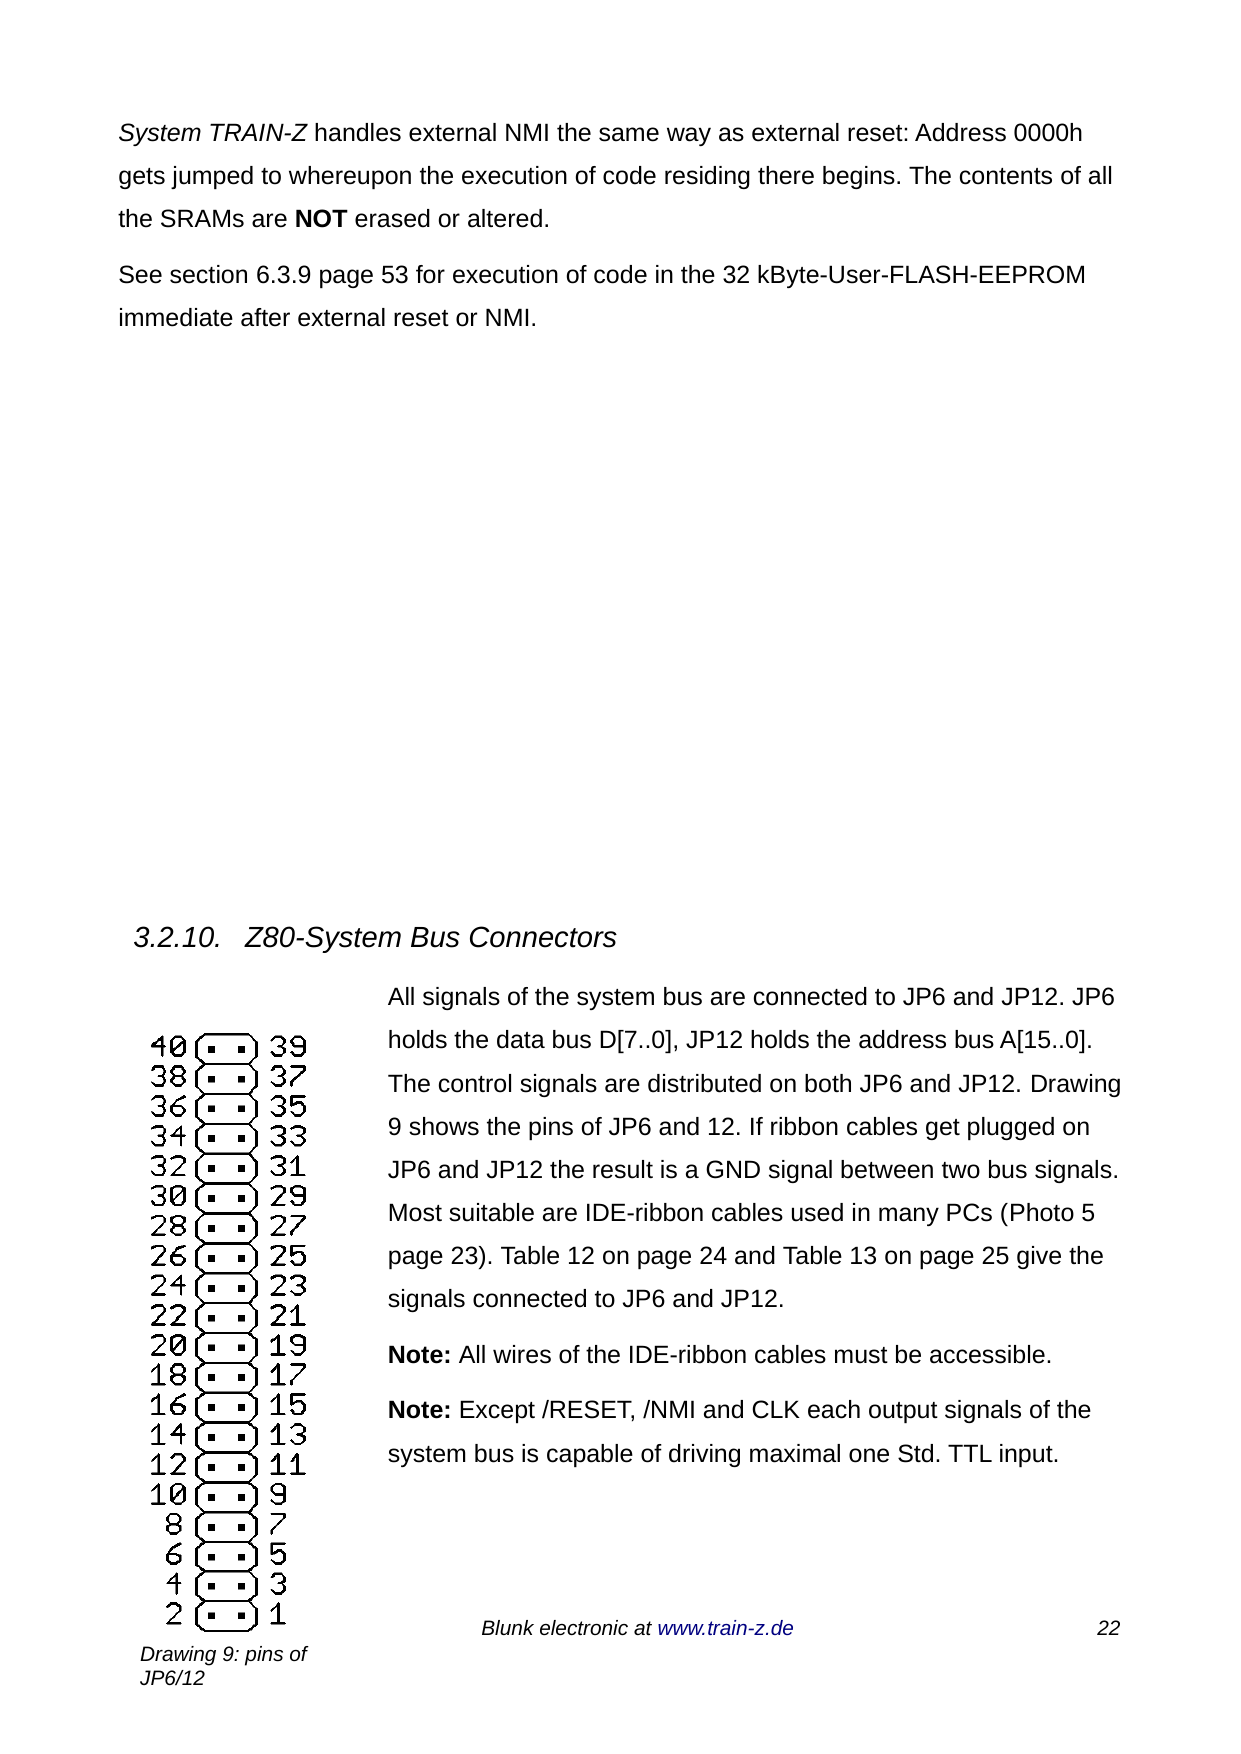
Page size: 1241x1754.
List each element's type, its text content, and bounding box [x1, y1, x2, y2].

text All signals of the system bus are connected to JP6 and JP12. JP6 holds the data bus D[7..0], JP12 holds the address bus A[15..0]. The control signals are distributed on both JP6 and JP12. Drawing 9 shows the pins of JP6 and 12. If ribbon cables get plugged on JP6 and JP12 the result is a GND signal between two bus signals. Most suitable are IDE-ribbon cables used in many PCs (Photo 5 page 24). Table 12 on page 25 and Table 13 on page 26 give the signals connected to JP6 and JP12. [118, 982, 1122, 1313]
text See section 6.3.9 page 56 for execution of code in the 32 kByte-User-FLASH-EEPROM immediate after external reset or NMI. [118, 260, 1122, 332]
picture [140, 1025, 318, 1642]
text Note: All wires of the IDE-ribbon cables must be accessible. [318, 1340, 1122, 1368]
subtitle Z80-System Bus Connectors [133, 919, 1122, 953]
text System TRAIN-Z handles external NMI the same way as external reset: Address 0000h gets jumped to whereupon the execution of code residing there begins. The contents of all the SRAMs are NOT erased or altered. [118, 118, 1122, 233]
text Drawing 9: pins of JP6/12 [140, 1642, 317, 1689]
text Note: Except /RESET, /NMI and CLK each output signals of the system bus is capable of driving maximal one Std. TTL input. [318, 1395, 1122, 1467]
